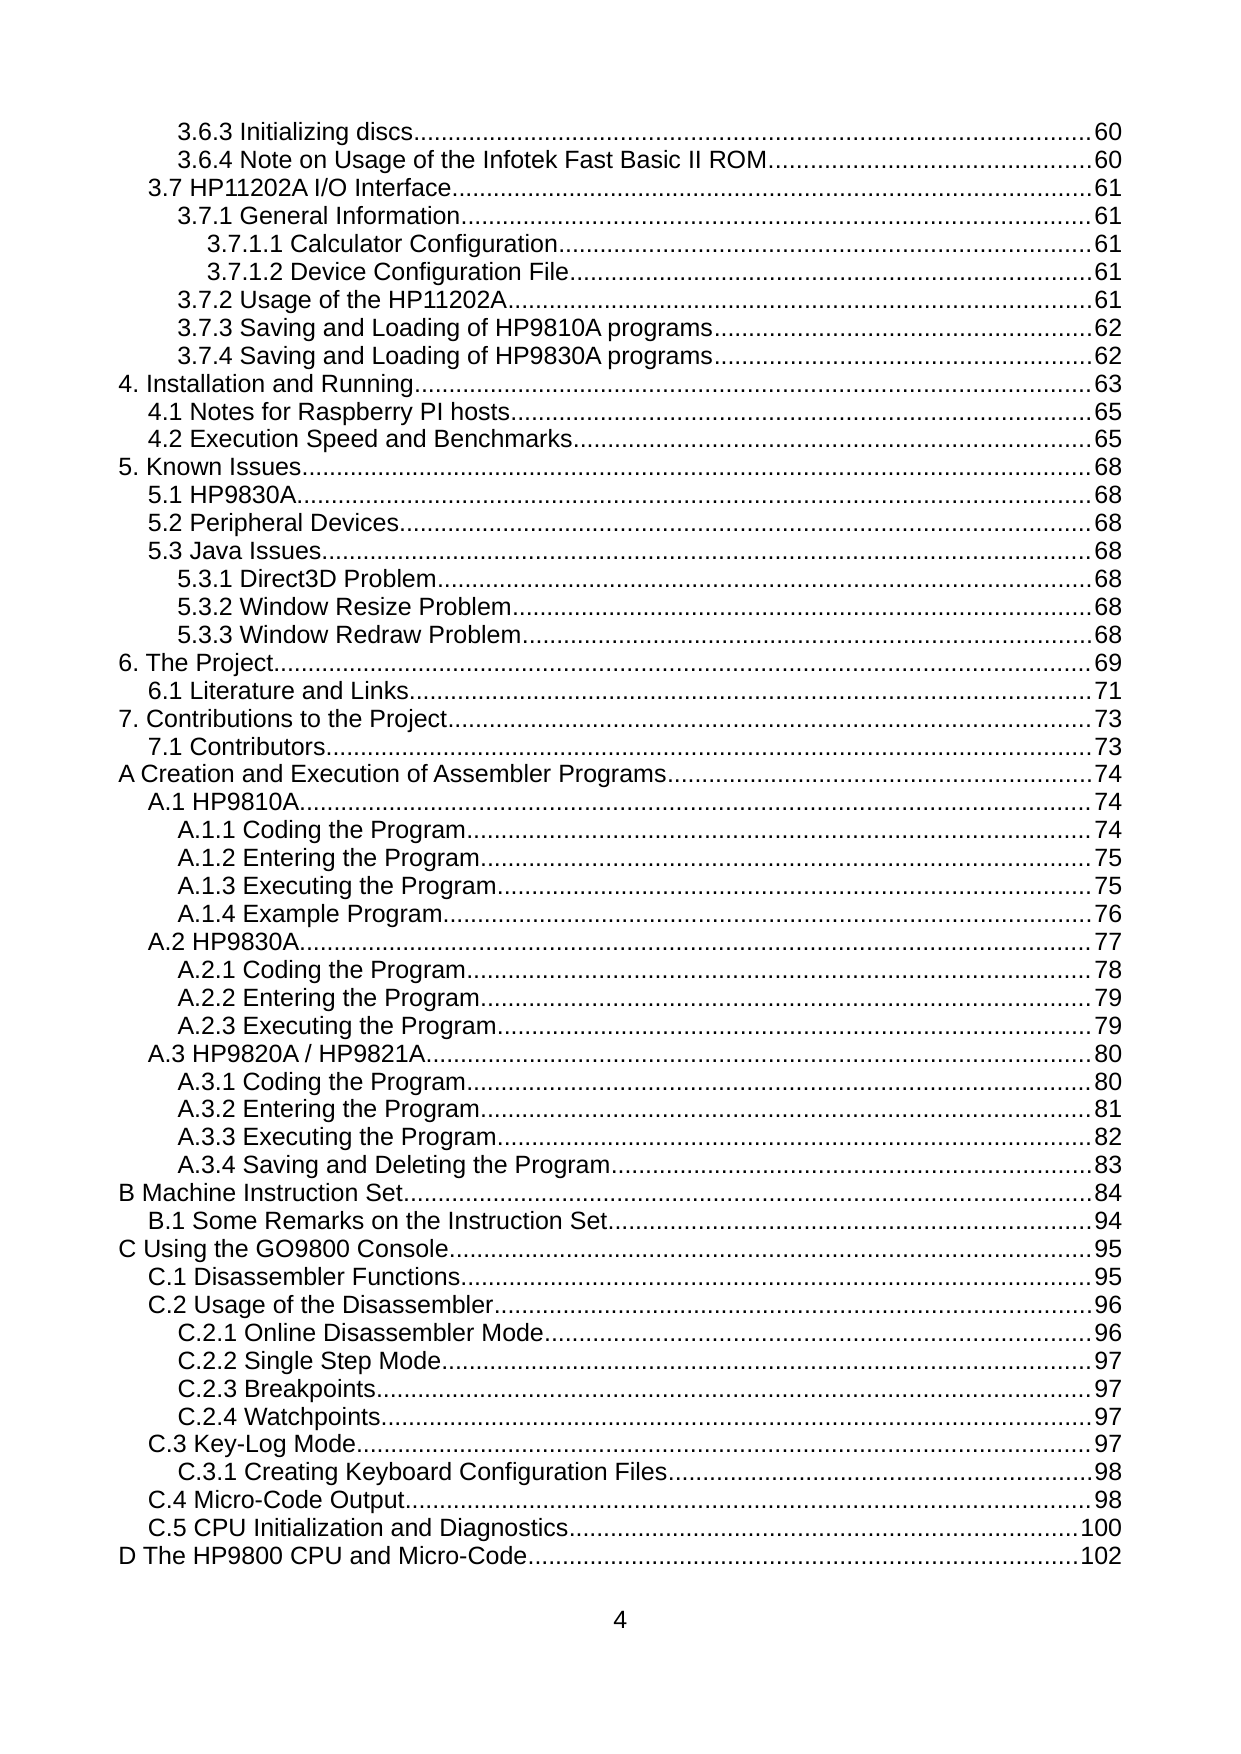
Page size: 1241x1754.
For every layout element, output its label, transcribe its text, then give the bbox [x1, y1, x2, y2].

text A.3 HP9820A / HP9821A 80 [148, 1039, 1122, 1067]
text C.2 Usage of the Disassembler 96 [148, 1291, 1122, 1318]
text A.3.4 Saving and Deleting the Program 83 [177, 1151, 1122, 1179]
text A.3.3 Executing the Program 82 [177, 1123, 1122, 1151]
text 5. Known Issues 68 [118, 453, 1122, 481]
text B Machine Instruction Set 84 [118, 1179, 1122, 1207]
text C.2.4 Watchpoints 97 [177, 1402, 1122, 1430]
text 5.3.2 Window Resize Problem 68 [177, 593, 1122, 621]
text C.2.3 Breakpoints 97 [177, 1374, 1122, 1402]
text 3.6.3 Initializing discs 60 [177, 118, 1122, 146]
text A.3.1 Coding the Program 80 [177, 1067, 1122, 1095]
text 6.1 Literature and Links 71 [148, 676, 1122, 704]
text A.2.2 Entering the Program 79 [177, 983, 1122, 1011]
text C.2.2 Single Step Mode 97 [177, 1346, 1122, 1374]
text 4.1 Notes for Raspberry PI hosts 65 [148, 397, 1122, 425]
text 3.7.1.2 Device Configuration File 61 [207, 258, 1122, 286]
text A.2 HP9830A 77 [148, 928, 1122, 956]
text B.1 Some Remarks on the Instruction Set 94 [148, 1207, 1122, 1235]
text 6. The Project 69 [118, 648, 1122, 676]
text 4.2 Execution Speed and Benchmarks 65 [148, 425, 1122, 453]
text 3.7.2 Usage of the HP11202A 61 [177, 286, 1122, 313]
text 3.7.1.1 Calculator Configuration 61 [207, 230, 1122, 258]
text A.1.2 Entering the Program 75 [177, 844, 1122, 872]
text 7. Contributions to the Project 73 [118, 704, 1122, 732]
text C.3 Key-Log Mode 97 [148, 1430, 1122, 1458]
text 5.2 Peripheral Devices 68 [148, 509, 1122, 537]
text C.1 Disassembler Functions 95 [148, 1263, 1122, 1291]
text 5.3 Java Issues 68 [148, 537, 1122, 565]
text A.1.1 Coding the Program 74 [177, 816, 1122, 844]
text A.1.4 Example Program 76 [177, 900, 1122, 928]
text 3.7.1 General Information 61 [177, 202, 1122, 230]
text 3.7.4 Saving and Loading of HP9830A programs 62 [177, 341, 1122, 369]
text 3.7 HP11202A I/O Interface 61 [148, 174, 1122, 202]
text A.3.2 Entering the Program 81 [177, 1095, 1122, 1123]
text 4. Installation and Running 63 [118, 369, 1122, 397]
text C.4 Micro-Code Output 98 [148, 1486, 1122, 1514]
text 5.3.3 Window Redraw Problem 68 [177, 621, 1122, 648]
text C.5 CPU Initialization and Diagnostics 100 [148, 1514, 1122, 1542]
text A.2.1 Coding the Program 78 [177, 956, 1122, 983]
text A.2.3 Executing the Program 79 [177, 1011, 1122, 1039]
text 3.7.3 Saving and Loading of HP9810A programs 62 [177, 313, 1122, 341]
text A.1.3 Executing the Program 75 [177, 872, 1122, 900]
text 5.1 HP9830A 68 [148, 481, 1122, 509]
text 5.3.1 Direct3D Problem 68 [177, 565, 1122, 593]
text 7.1 Contributors 73 [148, 732, 1122, 760]
text C.2.1 Online Disassembler Mode 96 [177, 1318, 1122, 1346]
text C.3.1 Creating Keyboard Configuration Files 98 [177, 1458, 1122, 1486]
text D The HP9800 CPU and Micro-Code 102 [118, 1542, 1122, 1570]
text A.1 HP9810A 74 [148, 788, 1122, 816]
text 3.6.4 Note on Usage of the Infotek Fast Basic II ROM 60 [177, 146, 1122, 174]
text A Creation and Execution of Assembler Programs 74 [118, 760, 1122, 788]
text C Using the GO9800 Console 95 [118, 1235, 1122, 1263]
